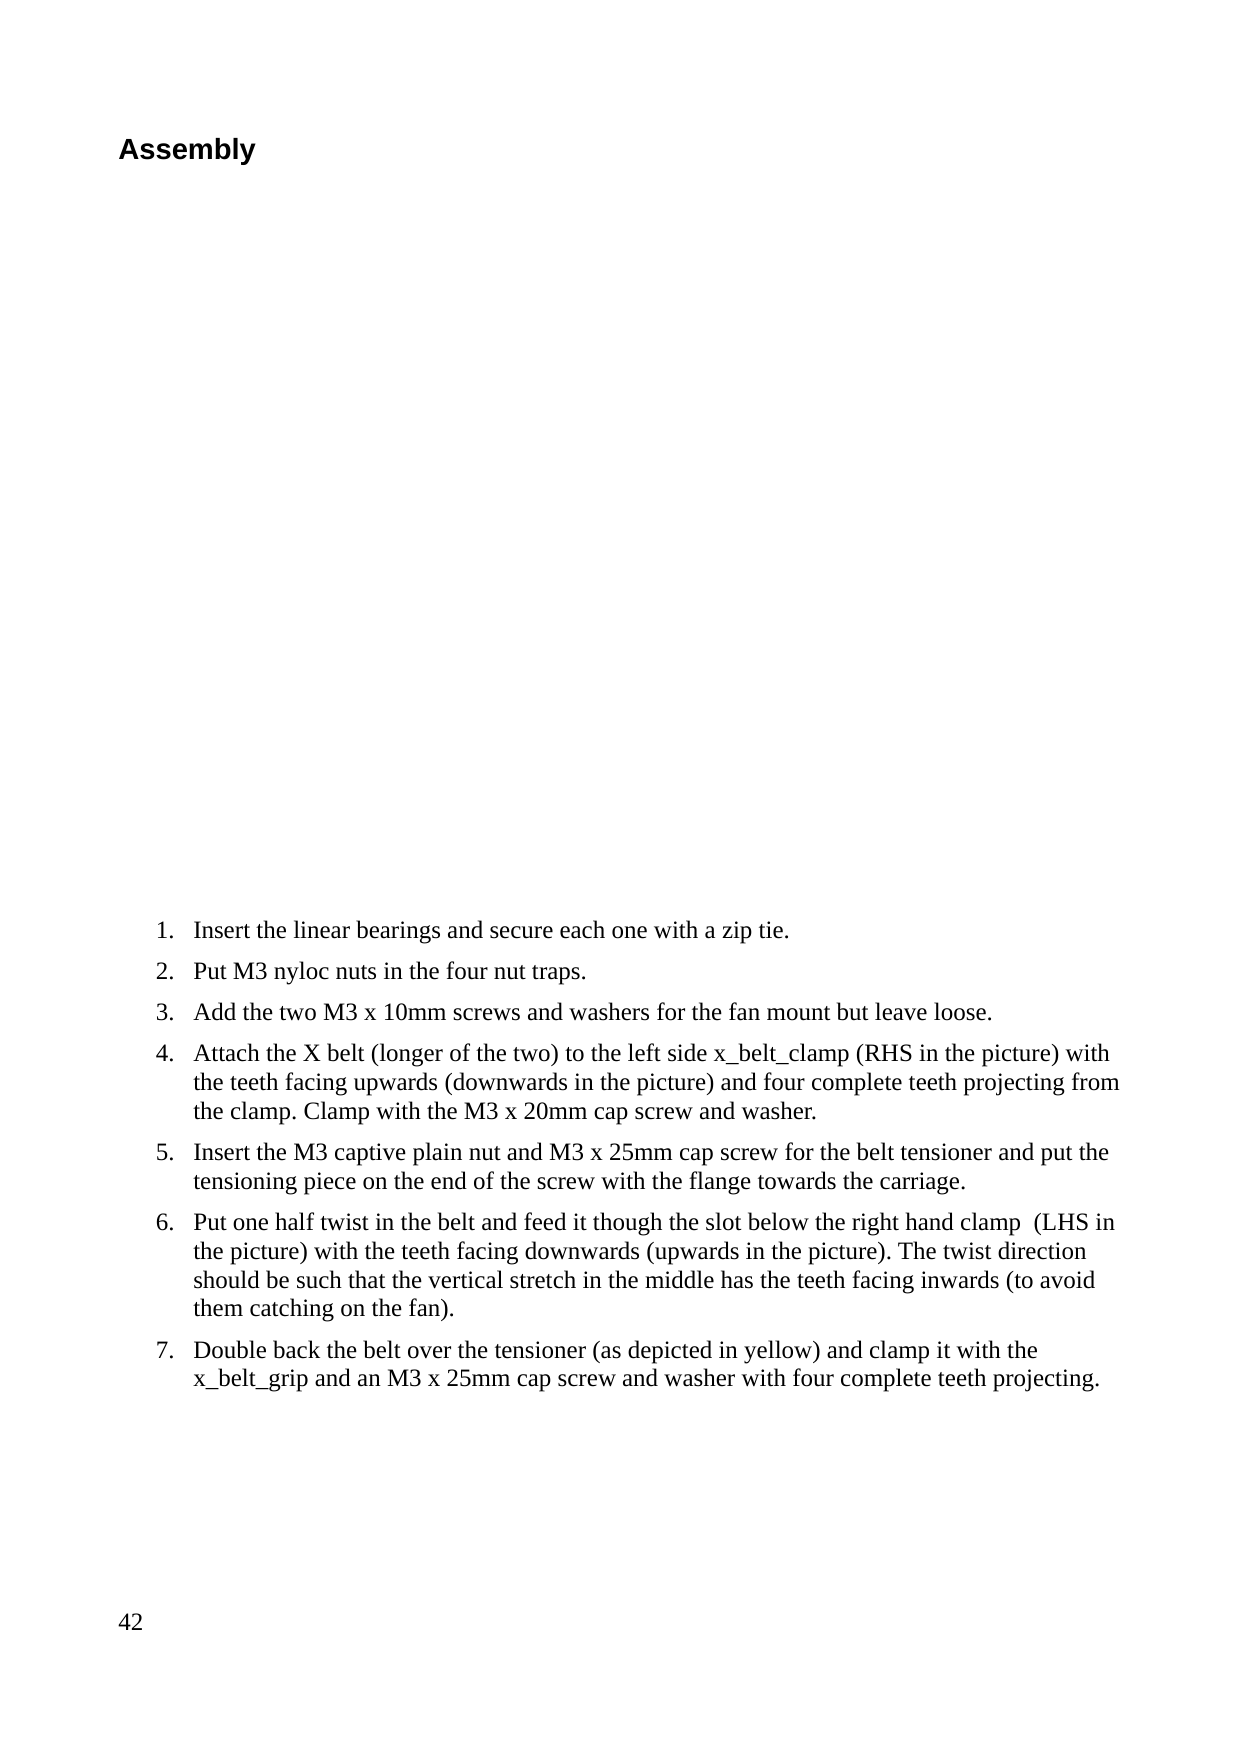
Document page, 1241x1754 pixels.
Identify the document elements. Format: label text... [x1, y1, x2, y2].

list Put one half twist in the belt and feed it though the slot below the right hand clamp (LHS in the picture) with the teeth facing downwards (upwards in the picture). The twist direction should be such that the vertical stretch in the middle has the teeth facing inwards (to avoid them catching on the fan). [156, 1207, 1122, 1322]
subtitle Assembly [118, 132, 1122, 165]
list Double back the belt over the tensioner (as depicted in yellow) and clamp it with the x_belt_grip and an M3 x 25mm cap screw and washer with four complete teeth projecting. [156, 1335, 1122, 1392]
list Insert the linear bearings and secure each one with a zip tie. [156, 915, 1122, 943]
list Attach the X belt (longer of the two) to the left side x_belt_clamp (RHS in the picture) with the teeth facing upwards (downwards in the picture) and four complete teeth projecting from the clamp. Clamp with the M3 x 20mm cap screw and washer. [156, 1038, 1122, 1125]
list Put M3 nyloc nuts in the four nut traps. [156, 956, 1122, 985]
list Add the two M3 x 10mm screws and washers for the fan mount but leave loose. [156, 997, 1122, 1026]
list Insert the M3 captive plain nut and M3 x 25mm cap screw for the belt tensioner and put the tensioning piece on the end of the screw with the flange towards the carriage. [156, 1137, 1122, 1195]
